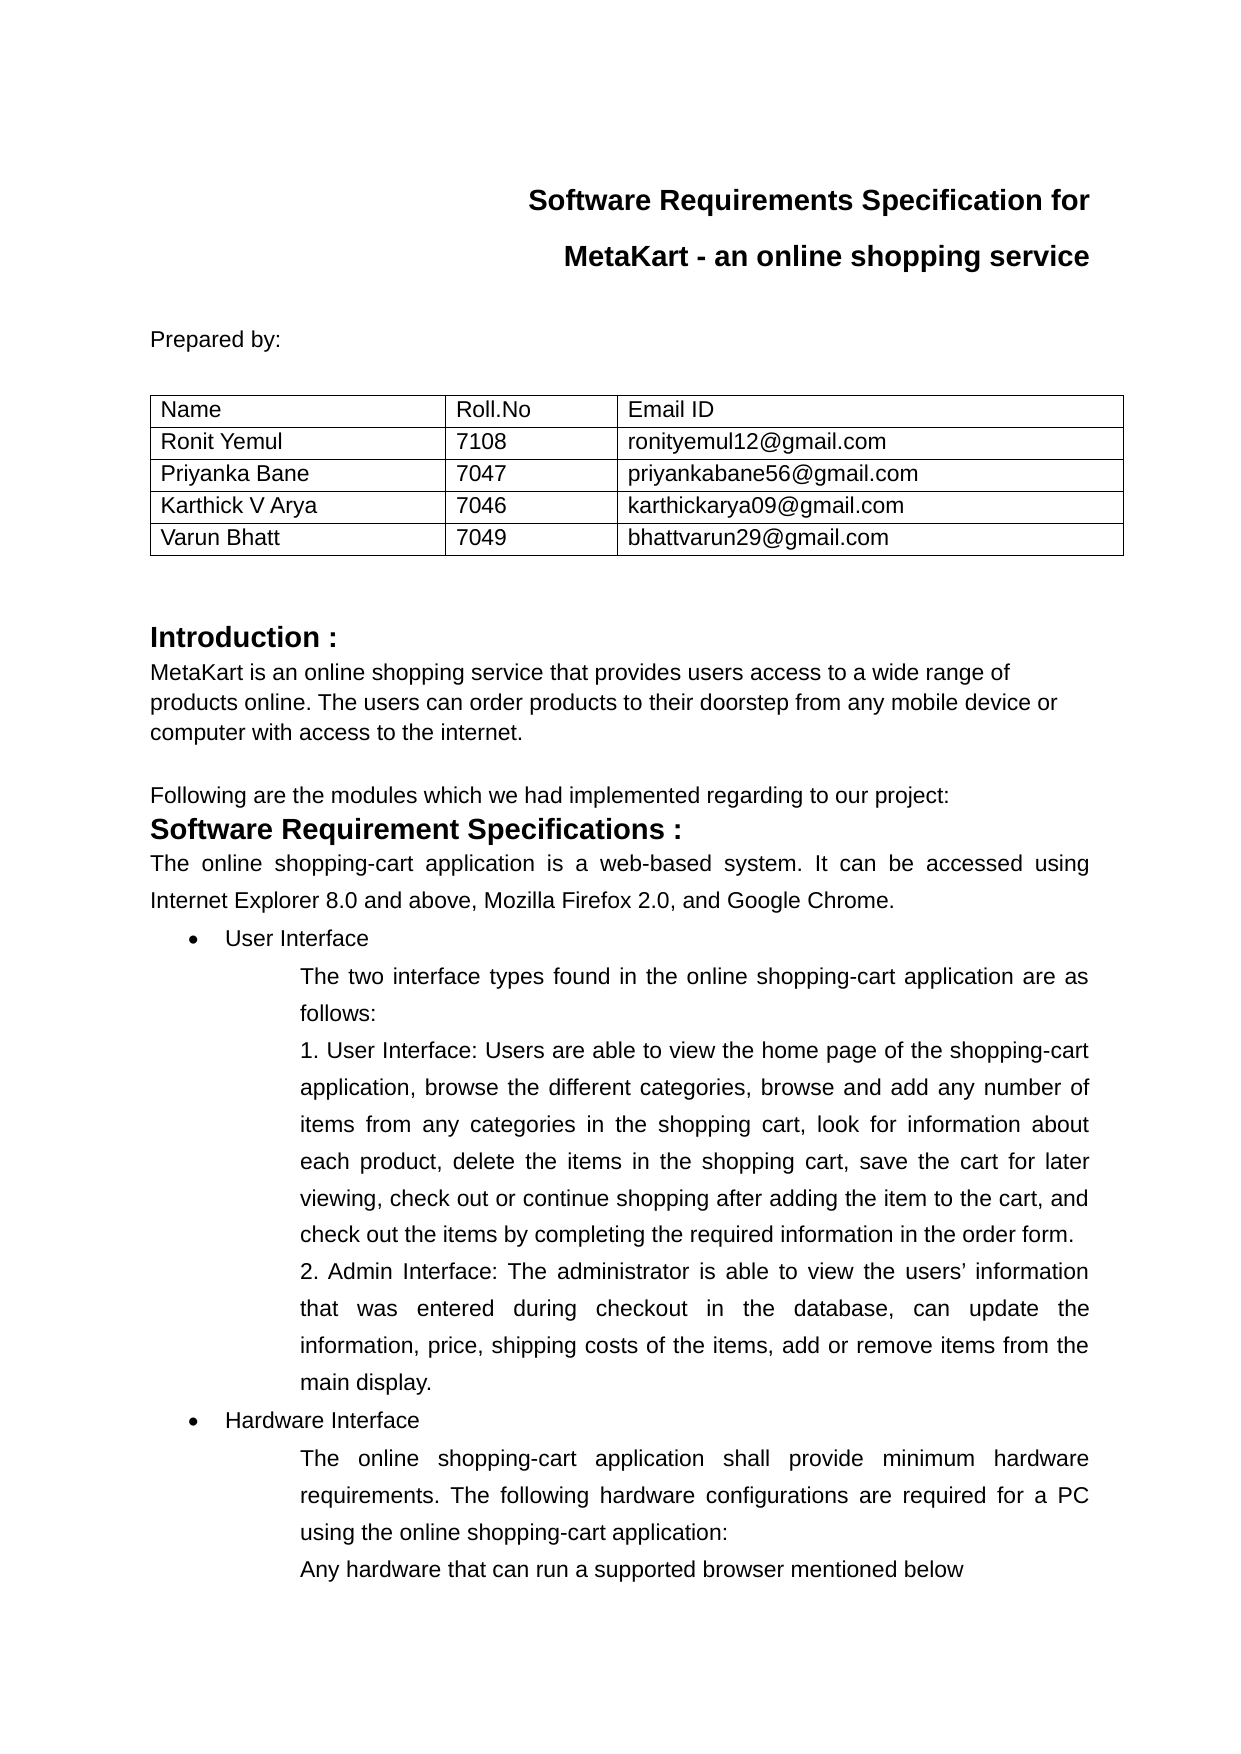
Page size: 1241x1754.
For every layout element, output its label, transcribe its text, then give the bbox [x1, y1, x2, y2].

text Introduction : [150, 620, 1090, 654]
table_cell Karthick V Arya [151, 492, 445, 523]
text Any hardware that can run a supported browser mentioned below [300, 1556, 1090, 1582]
text The two interface types found in the online shopping-cart application are as follows: [300, 963, 1090, 1027]
table_cell 7049 [446, 524, 617, 555]
table_cell Ronit Yemul [151, 428, 445, 459]
list User Interface [187, 924, 1090, 952]
text Software Requirements Specification for [150, 183, 1090, 217]
table_cell bhattvarun29@gmail.com [618, 524, 1123, 555]
text The online shopping-cart application is a web-based system. It can be accessed using Internet Explorer 8.0 and above, Mozilla Firefox 2.0, and Google Chrome. [150, 850, 1090, 914]
table_cell priyankabane56@gmail.com [618, 460, 1123, 491]
table_header Email ID [618, 396, 1123, 427]
text Following are the modules which we had implemented regarding to our project: [150, 782, 1090, 808]
table_cell Varun Bhatt [151, 524, 445, 555]
text Prepared by: [150, 326, 1090, 352]
table_cell 7046 [446, 492, 617, 523]
table_header Roll.No [446, 396, 617, 427]
text MetaKart is an online shopping service that provides users access to a wide range of products online. The users can order products to their doorstep from any mobile device or computer with access to the internet. [150, 659, 1090, 746]
table_cell ronityemul12@gmail.com [618, 428, 1123, 459]
table_cell 7047 [446, 460, 617, 491]
text MetaKart - an online shopping service [150, 238, 1090, 272]
text The online shopping-cart application shall provide minimum hardware requirements. The following hardware configurations are required for a PC using the online shopping-cart application: [300, 1445, 1090, 1545]
list Hardware Interface [187, 1406, 1090, 1434]
table_header Name [151, 396, 445, 427]
text Software Requirement Specifications : [150, 812, 1090, 845]
table_cell 7108 [446, 428, 617, 459]
text 2. Admin Interface: The administrator is able to view the users’ information that was entered during checkout in the database, can update the information, price, shipping costs of the items, add or remove items from the main display. [300, 1258, 1090, 1395]
text 1. User Interface: Users are able to view the home page of the shopping-cart application, browse the different categories, browse and add any number of items from any categories in the shopping cart, look for information about each product, delete the items in the shopping cart, save the cart for later viewing, check out or continue shopping after adding the item to the cart, and check out the items by completing the required information in the order form. [300, 1037, 1090, 1248]
table_cell karthickarya09@gmail.com [618, 492, 1123, 523]
table_cell Priyanka Bane [151, 460, 445, 491]
